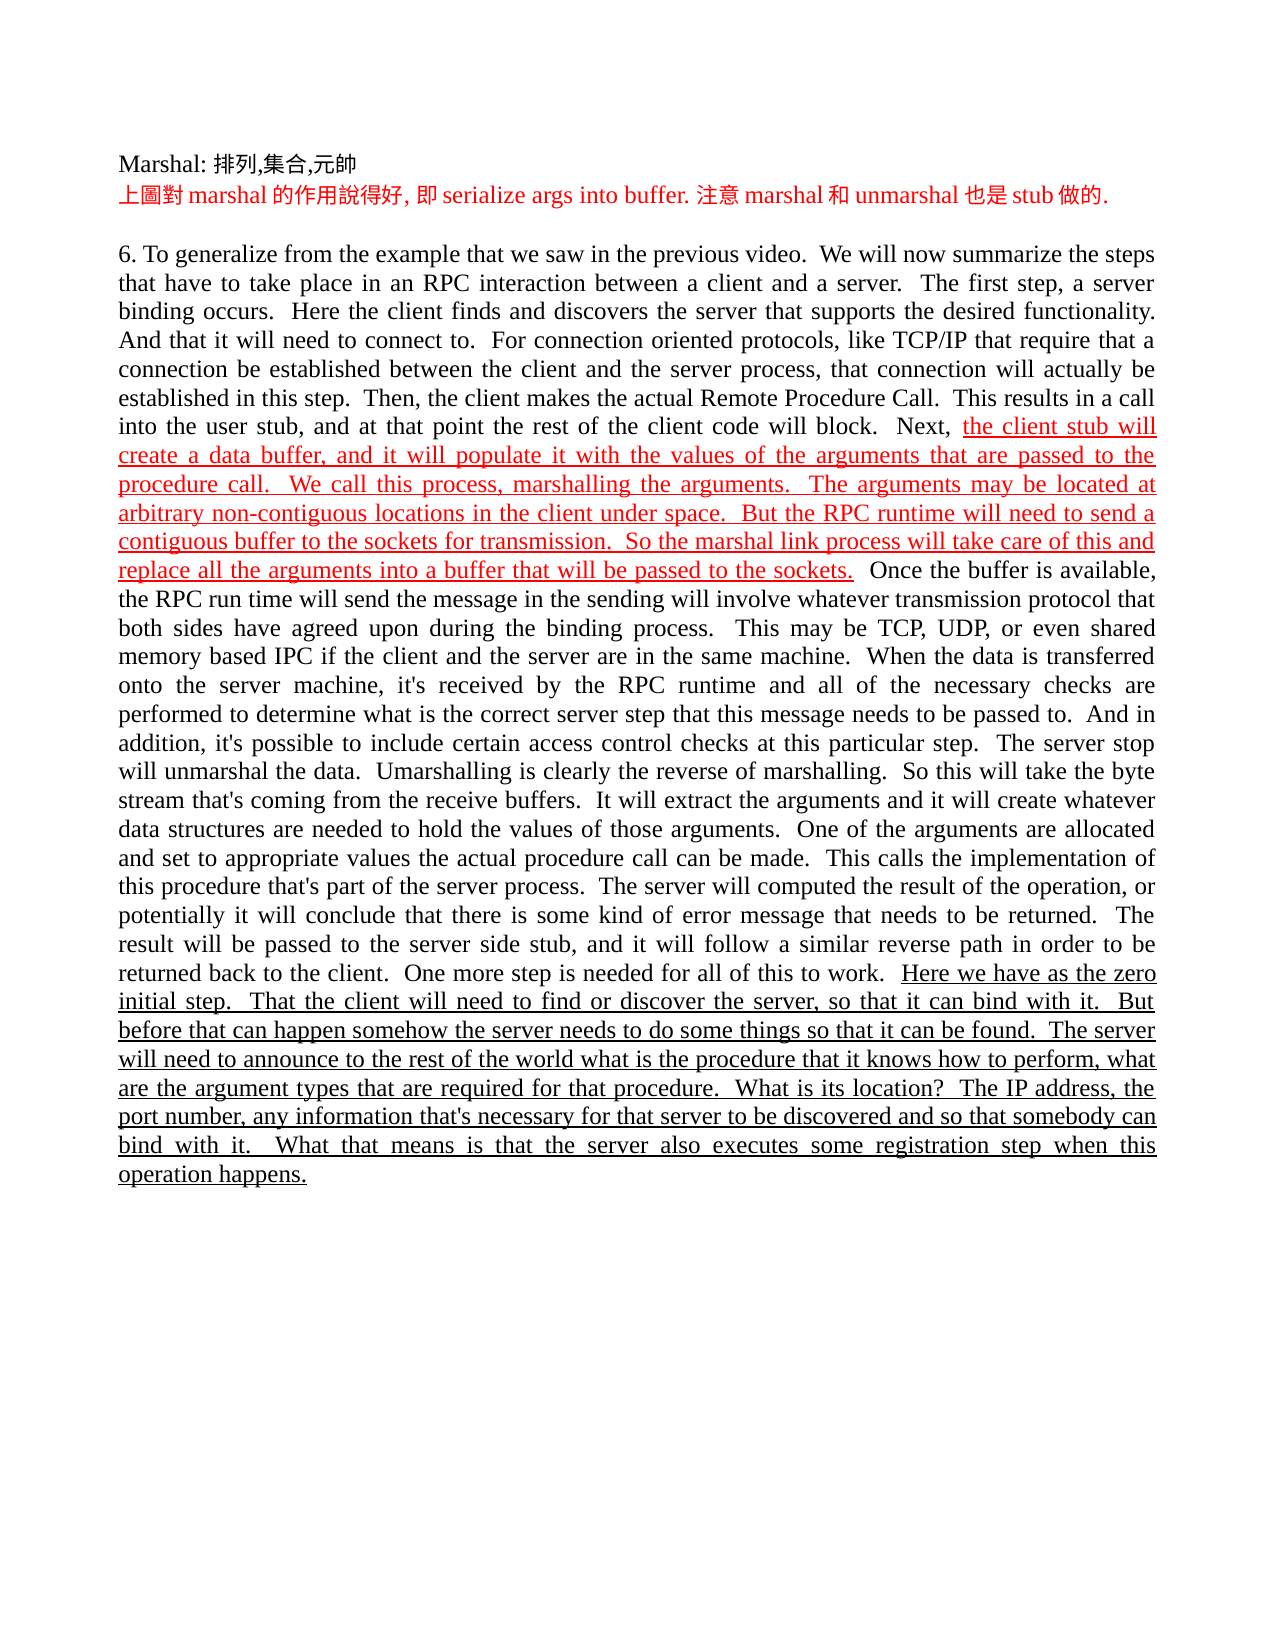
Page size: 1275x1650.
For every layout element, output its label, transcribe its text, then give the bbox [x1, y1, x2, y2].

text are the argument types that are required for that procedure. What is its location? The IP address, the port number, any information that's necessary for that server to be discovered and so that somebody can [118, 1070, 1157, 1126]
text Marshal: 排列,集合,元帥 [118, 147, 1157, 178]
text operation happens. [118, 1157, 1157, 1188]
text 上圖對marshal的作用說得好, 即serialize args into buffer. 注意marshal和unmarshal也是stub做的. [118, 178, 1157, 210]
text 6. To generalize from the example that we saw in the previous video. We will now summarize the steps that have to take place in an RPC interaction between a client and a server. The first step, a server binding occurs. Here the client finds and discovers the server that supports the desired functionality. And that it will need to connect to. For connection oriented protocols, like TCP/IP that require that a connection be established between the client and the server process, that connection will actually be established in this step. Then, the client makes the actual Remote Procedure Call. This results in a call into the user stub, and at that point the rest of the client code will block. Next, the client stub will create a data buffer, and it will populate it with the values of the arguments that are passed to the procedure call. We call this process, marshalling the arguments. The arguments may be located at [118, 239, 1157, 494]
text arbitrary non-contiguous locations in the client under space. But the RPC runtime will need to send a contiguous buffer to the sockets for transmission. So the marshal link process will take care of this and replace all the arguments into a buffer that will be passed to the sockets. Once the buffer is available, the RPC run time will send the message in the sending will involve whatever transmission protocol that both sides have agreed upon during the binding process. This may be TCP, UDP, or even shared memory based IPC if the client and the server are in the same machine. When the data is transferred onto the server machine, it's received by the RPC runtime and all of the necessary checks are performed to determine what is the correct server step that this message needs to be passed to. And in addition, it's possible to include certain access control checks at this particular step. The server stop will unmarshal the data. Umarshalling is clearly the reverse of marshalling. So this will take the byte stream that's coming from the receive buffers. It will extract the arguments and it will create whatever data structures are needed to hold the values of those arguments. One of the arguments are allocated and set to appropriate values the actual procedure call can be made. This calls the implementation of this procedure that's part of the server process. The server will computed the result of the operation, or potentially it will conclude that there is some kind of error message that needs to be returned. The result will be passed to the server side stub, and it will follow a similar reverse path in order to be returned back to the client. One more step is needed for all of this to work. Here we have as the zero initial step. That the client will need to find or discover the server, so that it can bind with it. But before that can happen somehow the server needs to do some things so that it can be found. The server will need to announce to the rest of the world what is the procedure that it knows how to perform, what [118, 495, 1157, 1069]
text bind with it. What that means is that the server also executes some registration step when this [118, 1128, 1157, 1155]
